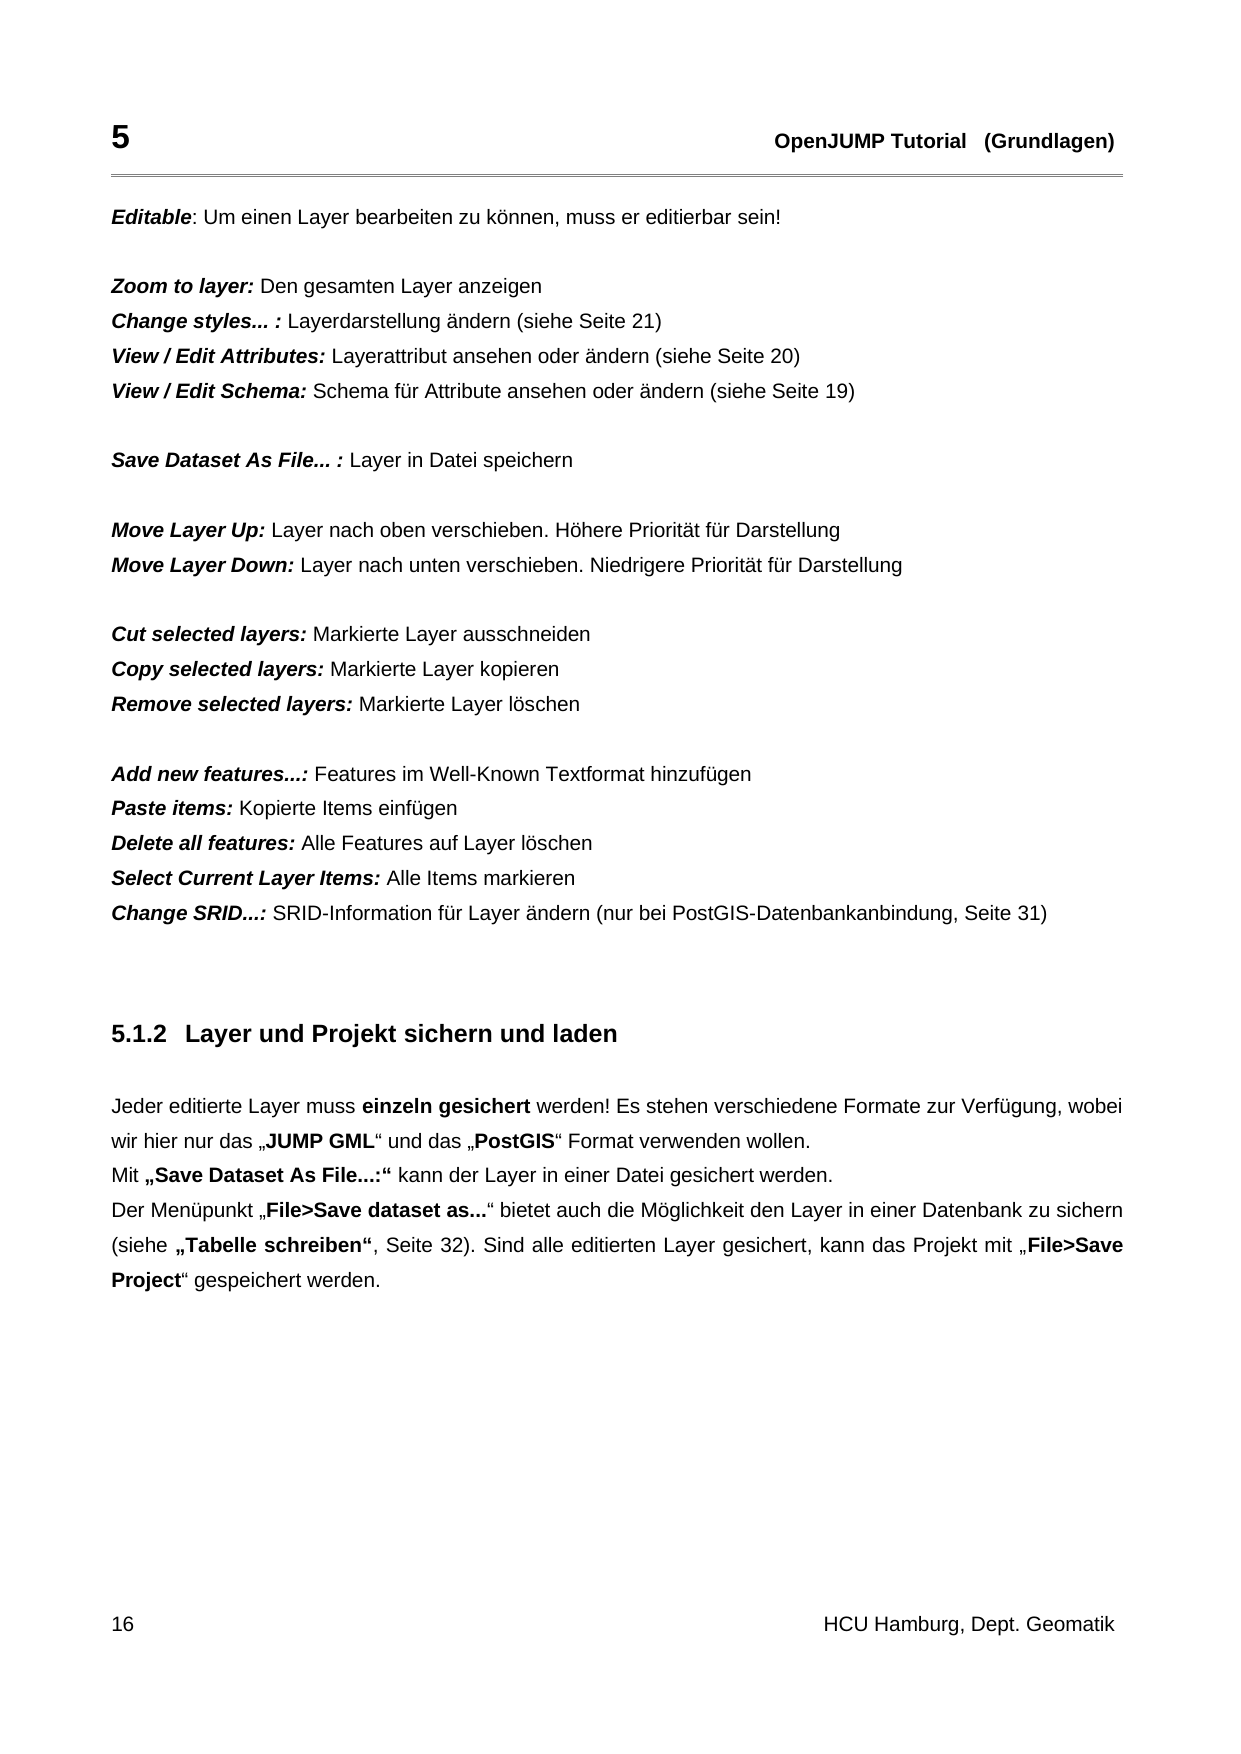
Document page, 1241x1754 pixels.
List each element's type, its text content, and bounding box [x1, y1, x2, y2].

text View / Edit Schema: Schema für Attribute ansehen oder ändern (siehe Seite 18) [111, 379, 1123, 403]
text Cut selected layers: Markierte Layer ausschneiden [111, 623, 1123, 646]
text Editable: Um einen Layer bearbeiten zu können, muss er editierbar sein! [111, 206, 1123, 229]
text Paste items: Kopierte Items einfügen [111, 797, 1123, 820]
text Der Menüpunkt „File>Save dataset as...“ bietet auch die Möglichkeit den Layer in einer Datenbank zu sichern (siehe „Tabelle schreiben“, Seite 31). Sind alle editierten Layer gesichert, kann das Projekt mit „File>Save Project“ gespeichert werden. [111, 1199, 1123, 1292]
text Remove selected layers: Markierte Layer löschen [111, 693, 1123, 716]
text Copy selected layers: Markierte Layer kopieren [111, 658, 1123, 681]
text View / Edit Attributes: Layerattribut ansehen oder ändern (siehe Seite 19) [111, 345, 1123, 368]
text Change styles... : Layerdarstellung ändern (siehe Seite 20) [111, 310, 1123, 333]
text Save Dataset As File... : Layer in Datei speichern [111, 449, 1123, 472]
text Change SRID...: SRID-Information für Layer ändern (nur bei PostGIS-Datenbankanbindung, Seite 30) [111, 901, 1123, 925]
text Move Layer Up: Layer nach oben verschieben. Höhere Priorität für Darstellung [111, 519, 1123, 542]
text Delete all features: Alle Features auf Layer löschen [111, 832, 1123, 855]
text Move Layer Down: Layer nach unten verschieben. Niedrigere Priorität für Darstellung [111, 553, 1123, 577]
text Zoom to layer: Den gesamten Layer anzeigen [111, 275, 1123, 298]
text Select Current Layer Items: Alle Items markieren [111, 867, 1123, 890]
text Jeder editierte Layer muss einzeln gesichert werden! Es stehen verschiedene Formate zur Verfügung, wobei wir hier nur das „JUMP GML“ und das „PostGIS“ Format verwenden wollen. [111, 1094, 1123, 1153]
subtitle Layer und Projekt sichern und laden [111, 1019, 1123, 1047]
text Add new features...: Features im Well-Known Textformat hinzufügen [111, 762, 1123, 786]
text Mit „Save Dataset As File...:“ kann der Layer in einer Datei gesichert werden. [111, 1164, 1123, 1187]
